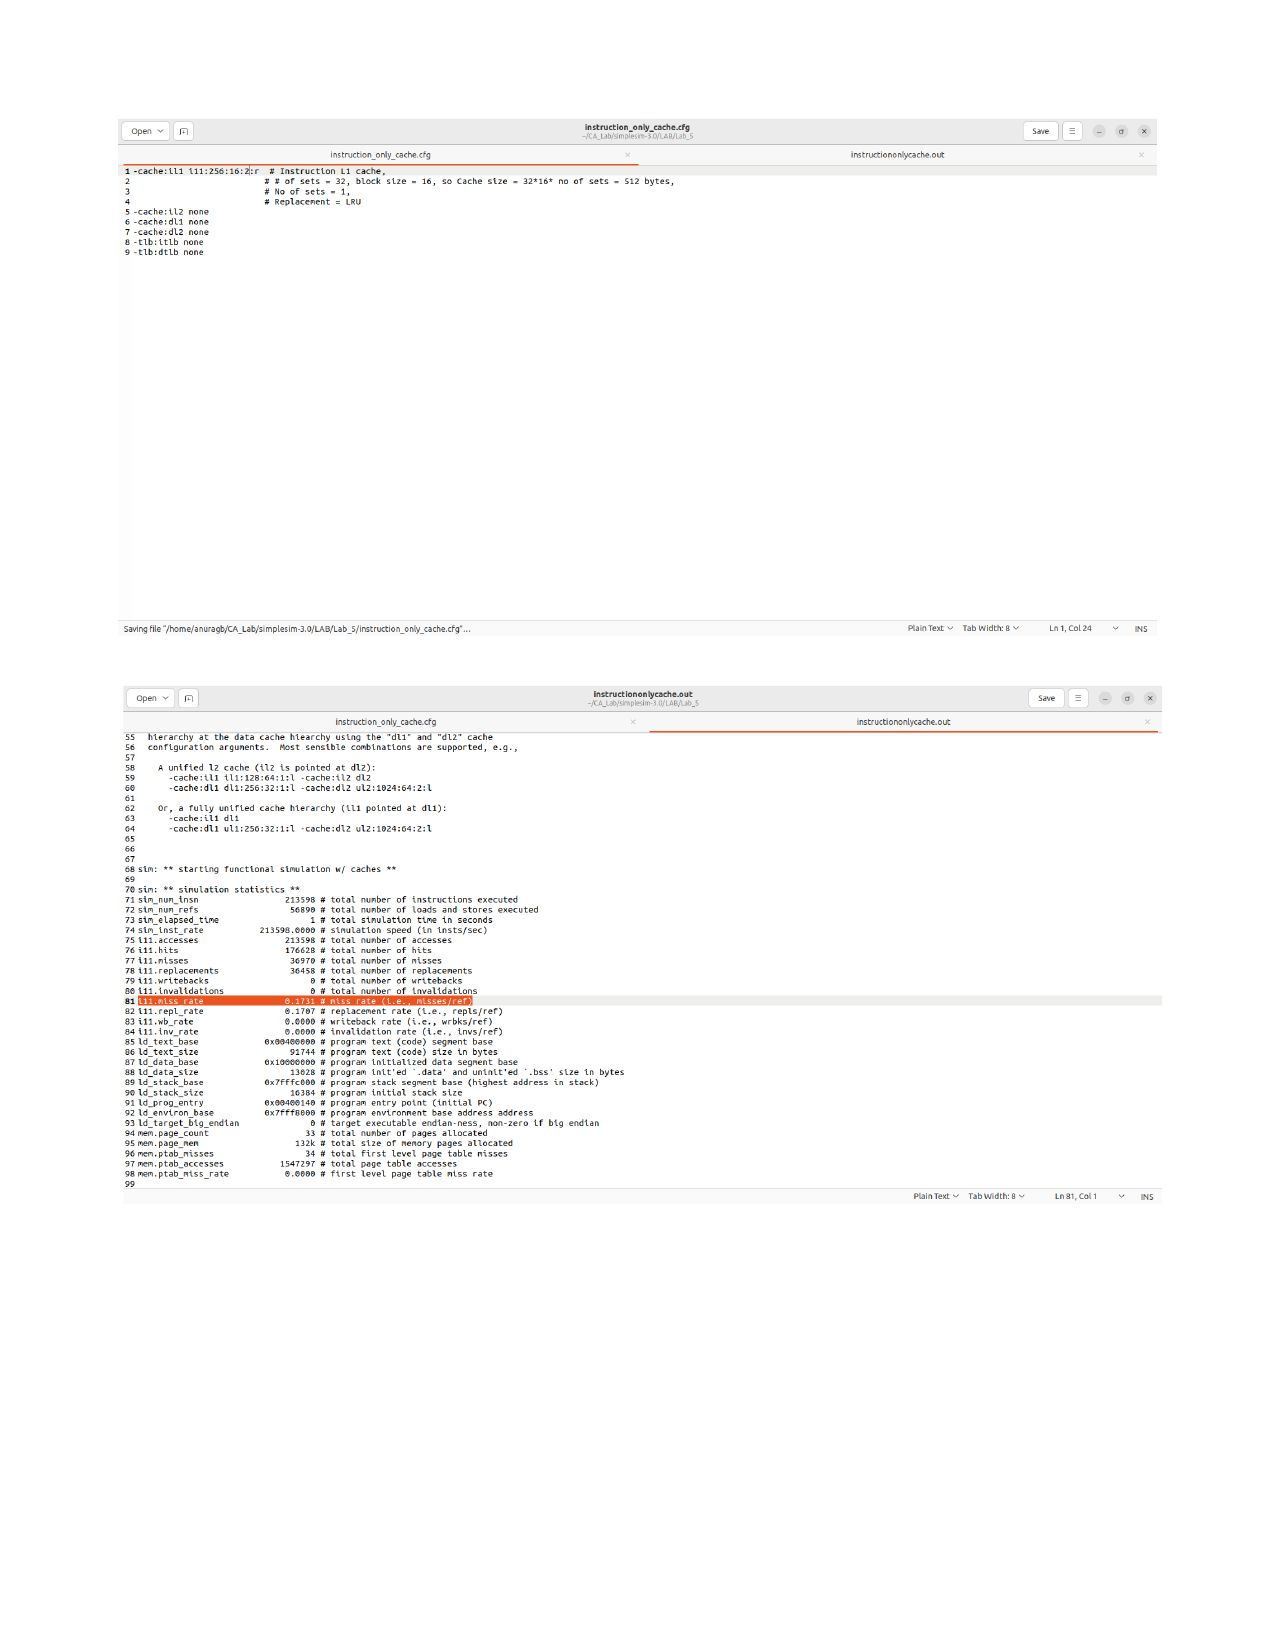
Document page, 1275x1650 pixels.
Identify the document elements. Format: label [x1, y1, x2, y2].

picture [123, 685, 1163, 1204]
picture [118, 118, 1157, 636]
